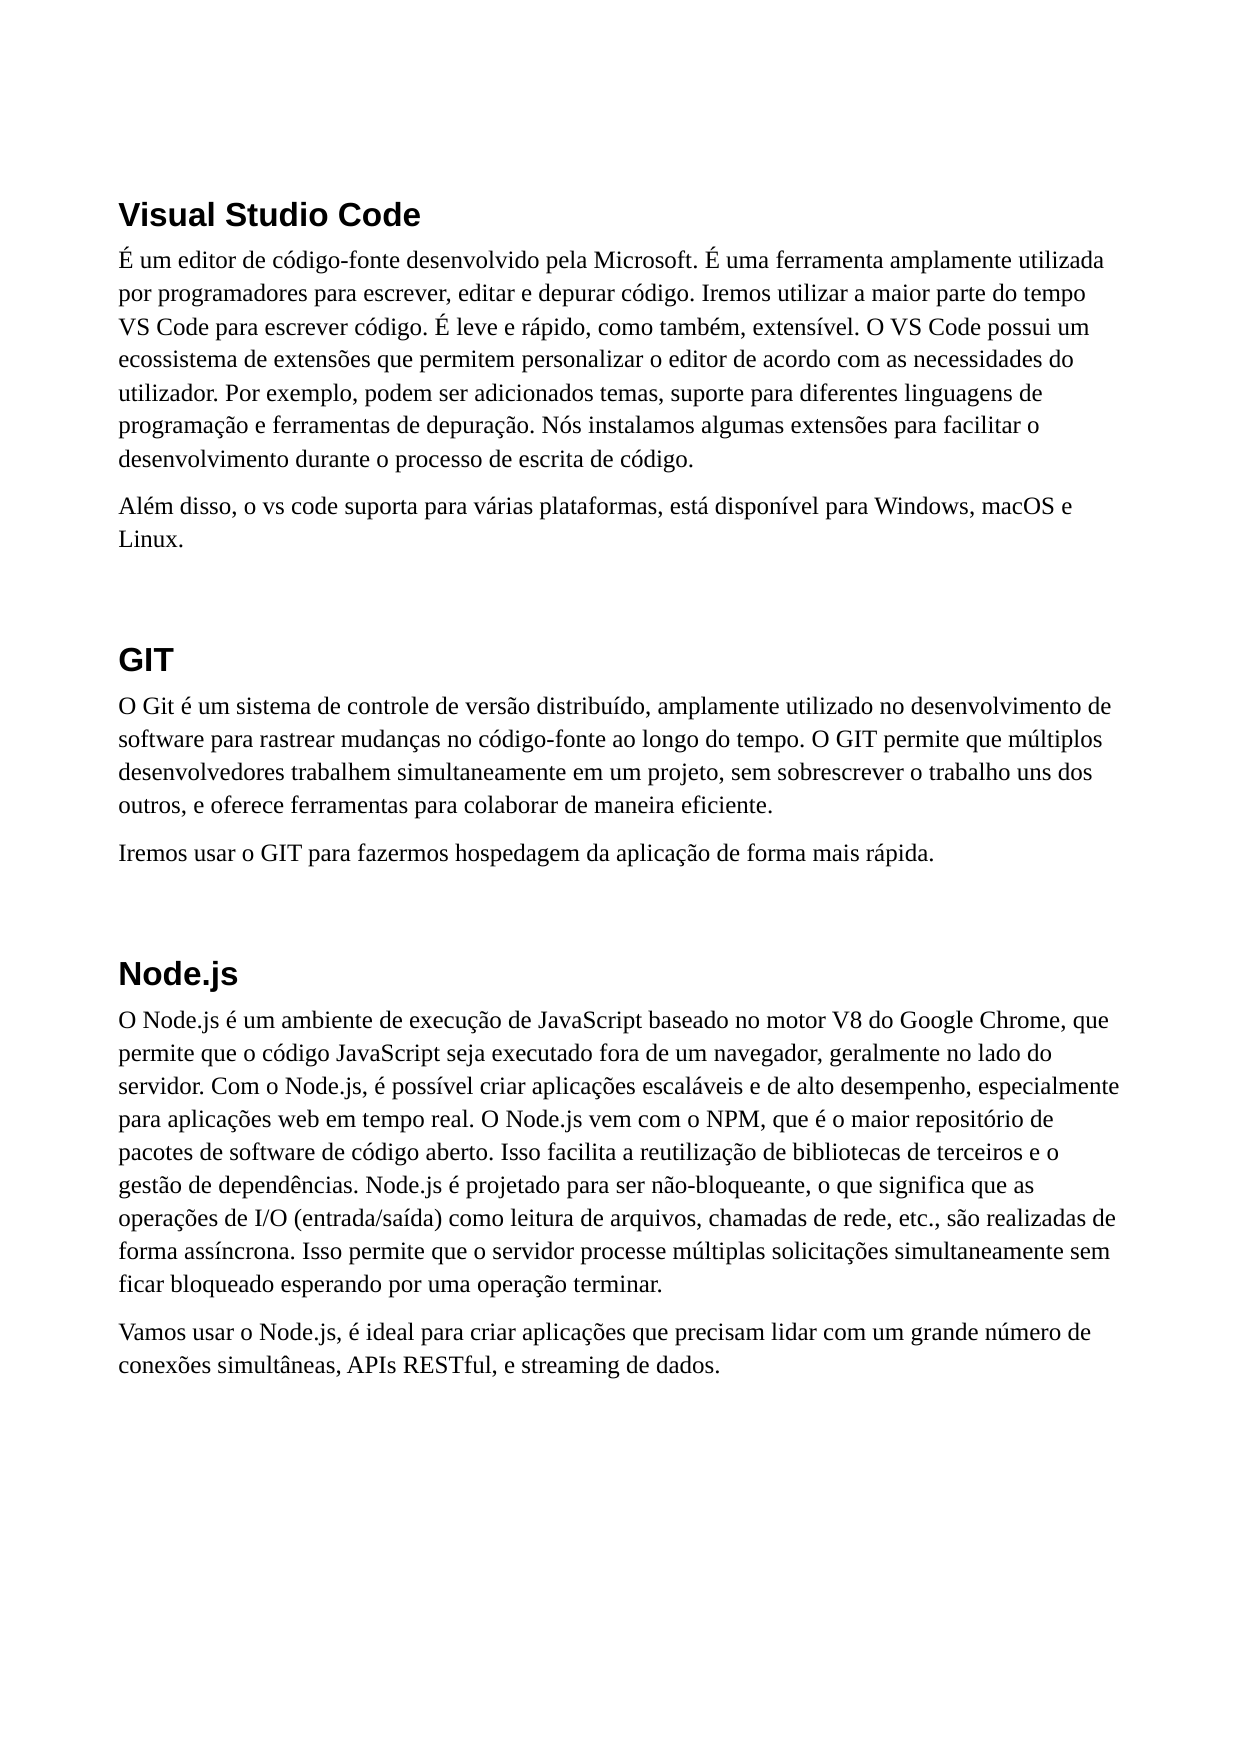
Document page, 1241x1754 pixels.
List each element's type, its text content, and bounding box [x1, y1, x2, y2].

subtitle Node.js [118, 954, 1122, 992]
text É um editor de código-fonte desenvolvido pela Microsoft. É uma ferramenta amplamente utilizada por programadores para escrever, editar e depurar código. Iremos utilizar a maior parte do tempo VS Code para escrever código. É leve e rápido, como também, extensível. O VS Code possui um ecossistema de extensões que permitem personalizar o editor de acordo com as necessidades do utilizador. Por exemplo, podem ser adicionados temas, suporte para diferentes linguagens de programação e ferramentas de depuração. Nós instalamos algumas extensões para facilitar o desenvolvimento durante o processo de escrita de código. [118, 246, 1122, 472]
subtitle GIT [118, 640, 1122, 679]
text Vamos usar o Node.js, é ideal para criar aplicações que precisam lidar com um grande número de conexões simultâneas, APIs RESTful, e streaming de dados. [118, 1317, 1122, 1378]
subtitle Visual Studio Code [118, 194, 1122, 233]
text O Node.js é um ambiente de execução de JavaScript baseado no motor V8 do Google Chrome, que permite que o código JavaScript seja executado fora de um navegador, geralmente no lado do servidor. Com o Node.js, é possível criar aplicações escaláveis e de alto desempenho, especialmente para aplicações web em tempo real. O Node.js vem com o NPM, que é o maior repositório de pacotes de software de código aberto. Isso facilita a reutilização de bibliotecas de terceiros e o gestão de dependências. Node.js é projetado para ser não-bloqueante, o que significa que as operações de I/O (entrada/saída) como leitura de arquivos, chamadas de rede, etc., são realizadas de forma assíncrona. Isso permite que o servidor processe múltiplas solicitações simultaneamente sem ficar bloqueado esperando por uma operação terminar. [118, 1005, 1122, 1298]
text O Git é um sistema de controle de versão distribuído, amplamente utilizado no desenvolvimento de software para rastrear mudanças no código-fonte ao longo do tempo. O GIT permite que múltiplos desenvolvedores trabalhem simultaneamente em um projeto, sem sobrescrever o trabalho uns dos outros, e oferece ferramentas para colaborar de maneira eficiente. [118, 691, 1122, 819]
text Iremos usar o GIT para fazermos hospedagem da aplicação de forma mais rápida. [118, 838, 1122, 867]
text Além disso, o vs code suporta para várias plataformas, está disponível para Windows, macOS e Linux. [118, 491, 1122, 553]
